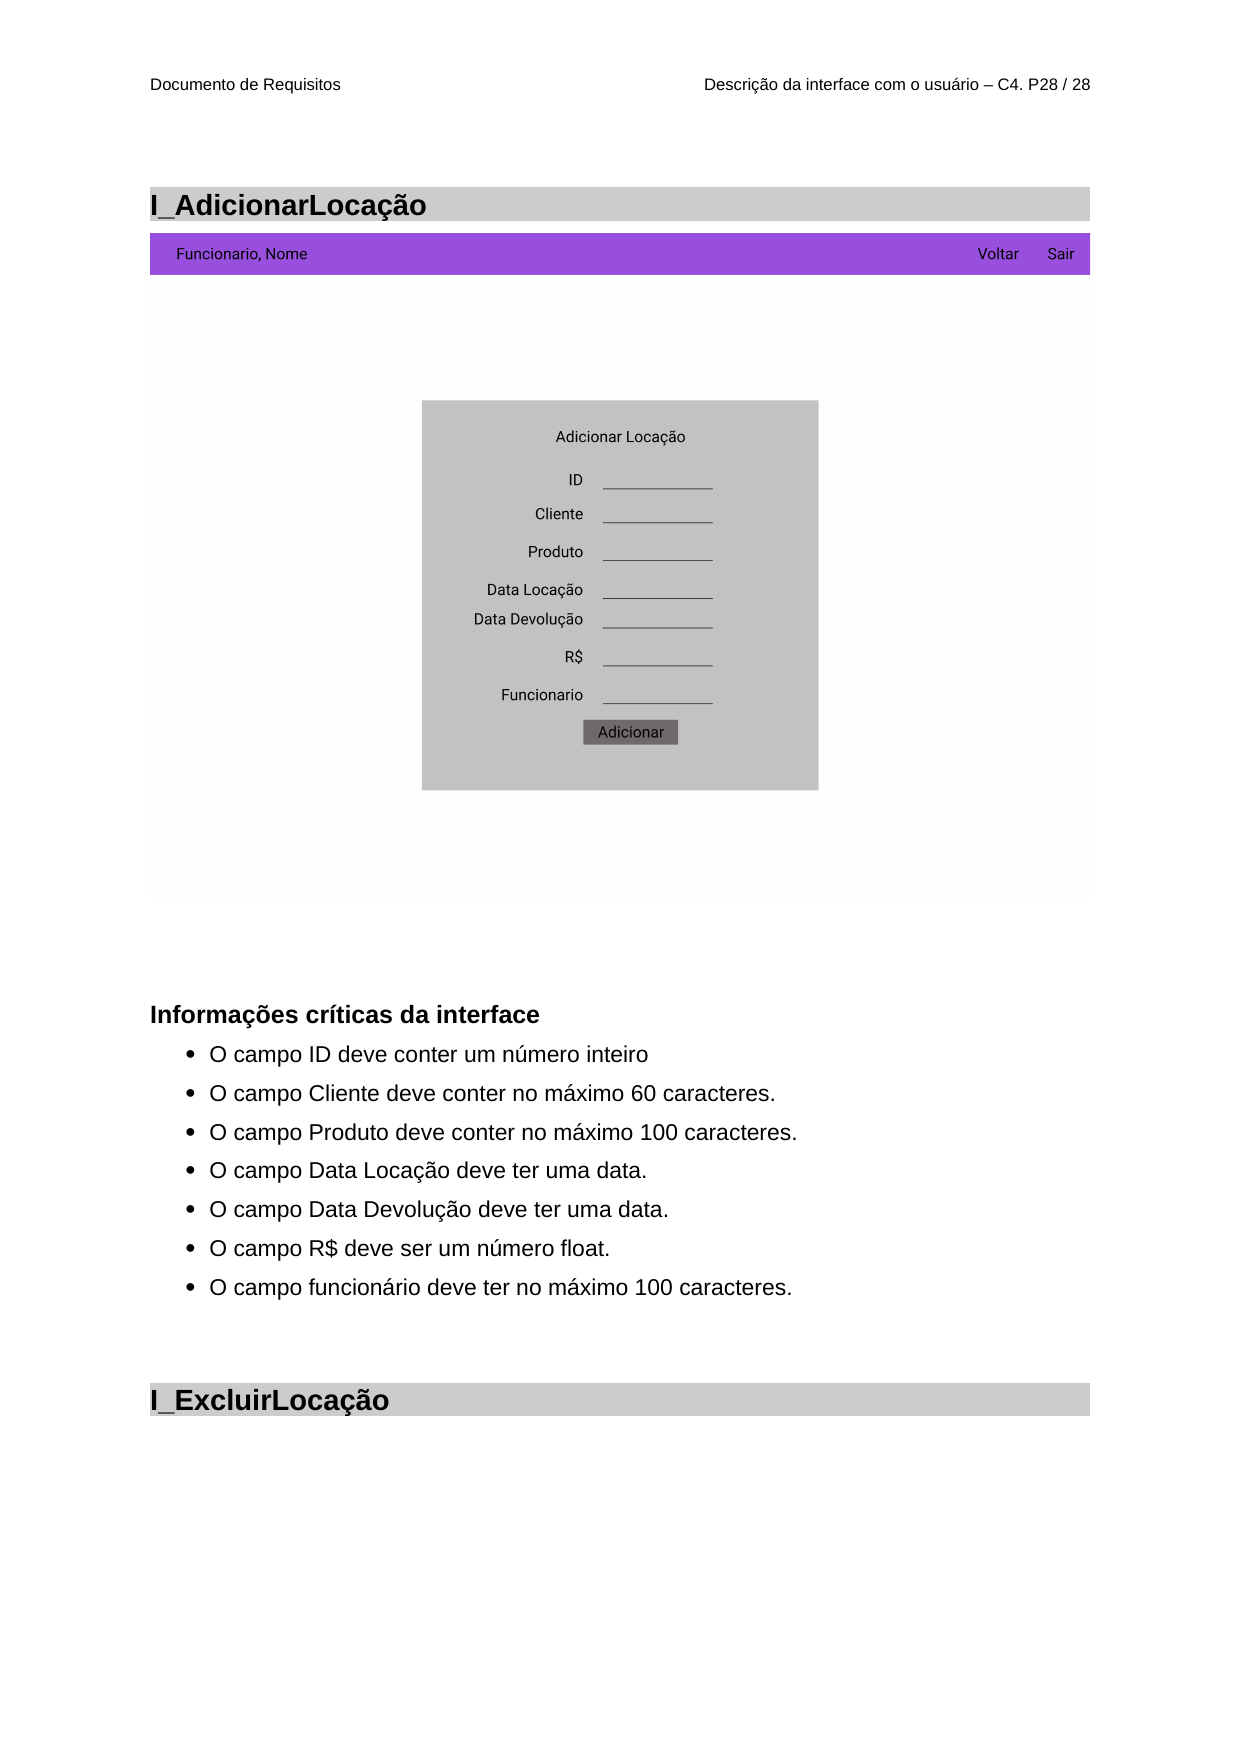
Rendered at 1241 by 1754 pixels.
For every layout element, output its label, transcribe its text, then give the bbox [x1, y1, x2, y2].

list O campo Data Devolução deve ter uma data. [186, 1196, 1090, 1223]
subtitle I_ExcluirLocação [150, 1383, 1090, 1416]
list O campo Data Locação deve ter uma data. [186, 1157, 1090, 1184]
list O campo R$ deve ser um número float. [186, 1235, 1090, 1261]
subtitle I_AdicionarLocação [150, 187, 1090, 221]
list O campo Cliente deve conter no máximo 60 caracteres. [186, 1080, 1090, 1106]
list O campo ID deve conter um número inteiro [186, 1041, 1090, 1067]
list O campo Produto deve conter no máximo 100 caracteres. [186, 1118, 1090, 1145]
list O campo funcionário deve ter no máximo 100 caracteres. [186, 1274, 1090, 1300]
picture [150, 233, 1091, 902]
subtitle Informações críticas da interface [150, 999, 1090, 1028]
